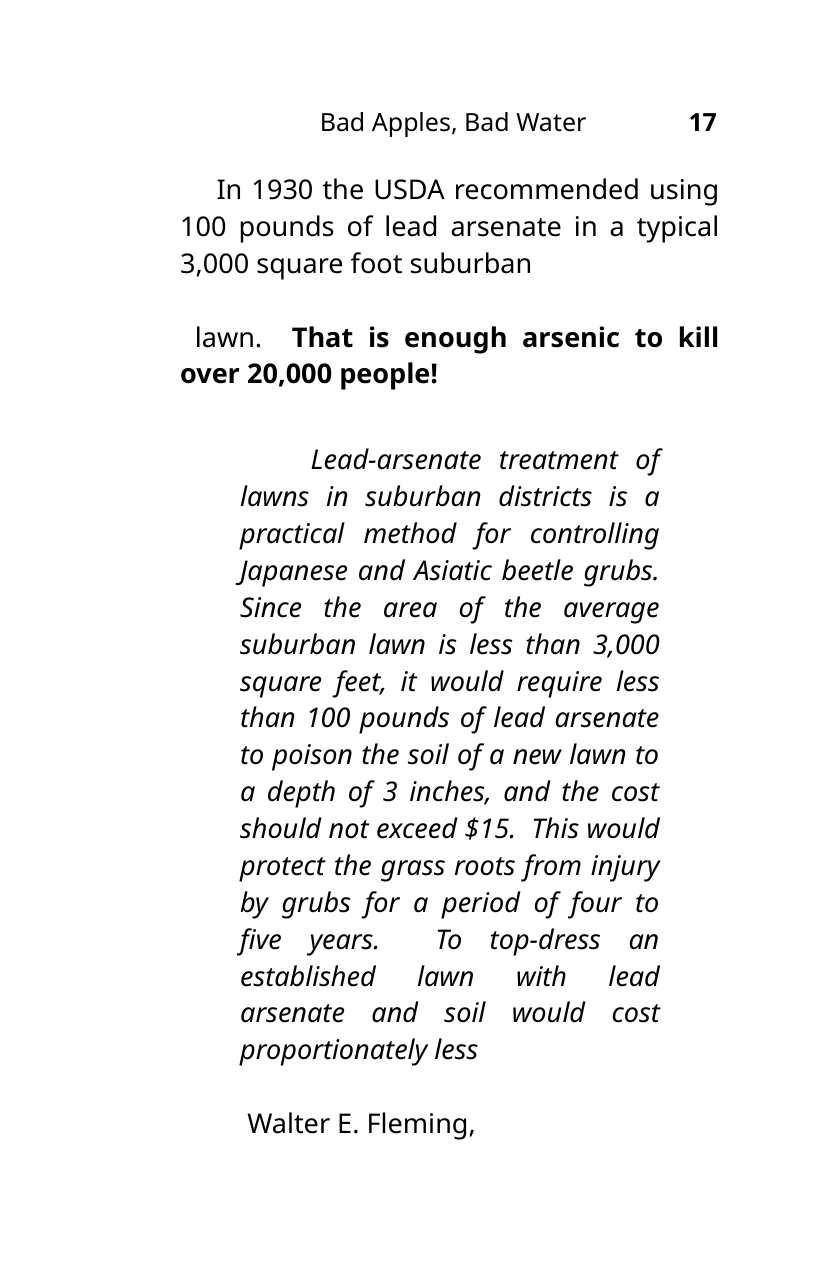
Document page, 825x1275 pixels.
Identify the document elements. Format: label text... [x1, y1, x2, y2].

text Walter E. Fleming, [240, 1104, 660, 1141]
text Lead-arsenate treatment of lawns in suburban districts is a practical method for controlling Japanese and Asiatic beetle grubs. Since the area of the average suburban lawn is less than 3,000 square feet, it would require less than 100 pounds of lead arsenate to poison the soil of a new lawn to a depth of 3 inches, and the cost should not exceed $15. This would protect the grass roots from injury by grubs for a period of four to five years. To top-dress an established lawn with lead arsenate and soil would cost proportionately less [240, 441, 660, 1068]
text lawn. That is enough arsenic to kill over 20,000 people! [180, 318, 720, 392]
text In 1930 the USDA recommended using 100 pounds of lead arsenate in a typical 3,000 square foot suburban [180, 171, 720, 281]
